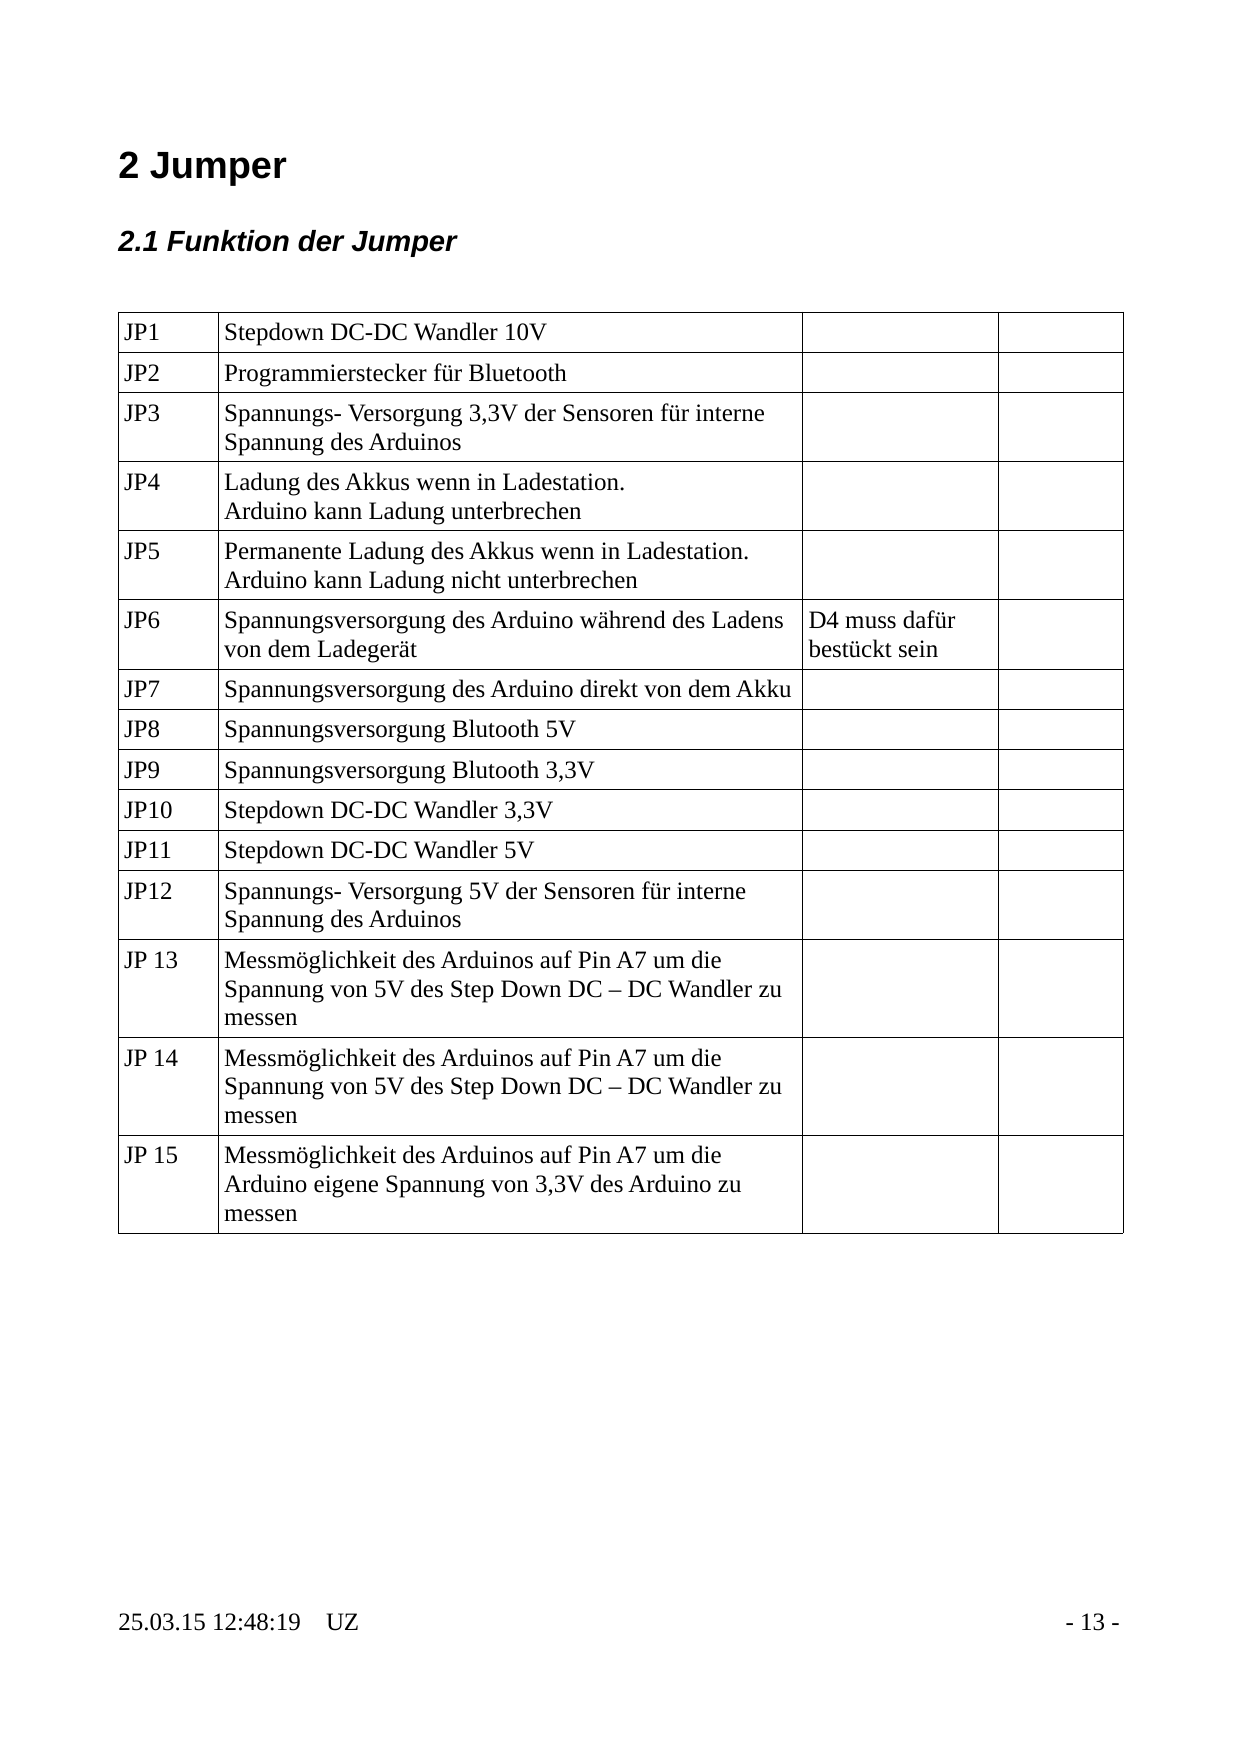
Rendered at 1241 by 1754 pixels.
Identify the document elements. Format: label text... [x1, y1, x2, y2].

table_cell JP2 [119, 353, 218, 392]
table_cell Stepdown DC-DC Wandler 3,3V [219, 790, 802, 830]
table_cell [803, 871, 998, 939]
table_cell [999, 871, 1123, 939]
table_header JP1 [119, 313, 218, 352]
table_header Stepdown DC-DC Wandler 10V [219, 313, 802, 352]
table_cell Ladung des Akkus wenn in Ladestation. Arduino kann Ladung unterbrechen [219, 462, 802, 530]
table_cell [803, 353, 998, 392]
table_cell [803, 670, 998, 709]
table_cell Spannungs- Versorgung 5V der Sensoren für interne Spannung des Arduinos [219, 871, 802, 939]
table_cell Stepdown DC-DC Wandler 5V [219, 831, 802, 870]
table_cell [803, 462, 998, 530]
table_cell Messmöglichkeit des Arduinos auf Pin A7 um die Spannung von 5V des Step Down DC – DC Wandler zu messen [219, 940, 802, 1037]
table_cell Messmöglichkeit des Arduinos auf Pin A7 um die Arduino eigene Spannung von 3,3V des Arduino zu messen [219, 1136, 802, 1232]
table_cell [803, 710, 998, 749]
table_cell [999, 393, 1123, 461]
table_cell [999, 462, 1123, 530]
table_cell [999, 600, 1123, 668]
table_cell [803, 831, 998, 870]
table_cell Spannungsversorgung des Arduino während des Ladens von dem Ladegerät [219, 600, 802, 668]
table_cell [803, 393, 998, 461]
table_cell JP8 [119, 710, 218, 749]
table_cell Programmierstecker für Bluetooth [219, 353, 802, 392]
table_cell JP9 [119, 750, 218, 789]
table_cell [803, 1038, 998, 1135]
table_cell [999, 940, 1123, 1037]
table_cell JP7 [119, 670, 218, 709]
subtitle 2.1 Funktion der Jumper [118, 224, 1122, 258]
table_cell [999, 1038, 1123, 1135]
table_cell JP6 [119, 600, 218, 668]
table_cell Spannungsversorgung des Arduino direkt von dem Akku [219, 670, 802, 709]
table_cell Spannungs- Versorgung 3,3V der Sensoren für interne Spannung des Arduinos [219, 393, 802, 461]
table_cell D4 muss dafür bestückt sein [803, 600, 998, 668]
table_cell [803, 940, 998, 1037]
table_header [999, 313, 1123, 352]
table_cell [999, 790, 1123, 830]
table_cell [803, 750, 998, 789]
table_cell JP 15 [119, 1136, 218, 1232]
table_cell Spannungsversorgung Blutooth 3,3V [219, 750, 802, 789]
table_cell [999, 353, 1123, 392]
table_cell [999, 831, 1123, 870]
table_cell [999, 710, 1123, 749]
table_header [803, 313, 998, 352]
table_cell Messmöglichkeit des Arduinos auf Pin A7 um die Spannung von 5V des Step Down DC – DC Wandler zu messen [219, 1038, 802, 1135]
table_cell JP10 [119, 790, 218, 830]
table_cell [999, 670, 1123, 709]
table_cell [803, 790, 998, 830]
table_cell JP 14 [119, 1038, 218, 1135]
table_cell [999, 750, 1123, 789]
table_cell JP3 [119, 393, 218, 461]
table_cell JP5 [119, 531, 218, 599]
subtitle 2 Jumper [118, 143, 1122, 187]
table_cell JP12 [119, 871, 218, 939]
table_cell [999, 531, 1123, 599]
table_cell JP 13 [119, 940, 218, 1037]
table_cell Spannungsversorgung Blutooth 5V [219, 710, 802, 749]
table_cell [803, 531, 998, 599]
table_cell [999, 1136, 1123, 1232]
table_cell [803, 1136, 998, 1232]
table_cell JP11 [119, 831, 218, 870]
table_cell Permanente Ladung des Akkus wenn in Ladestation. Arduino kann Ladung nicht unterbrechen [219, 531, 802, 599]
table_cell JP4 [119, 462, 218, 530]
